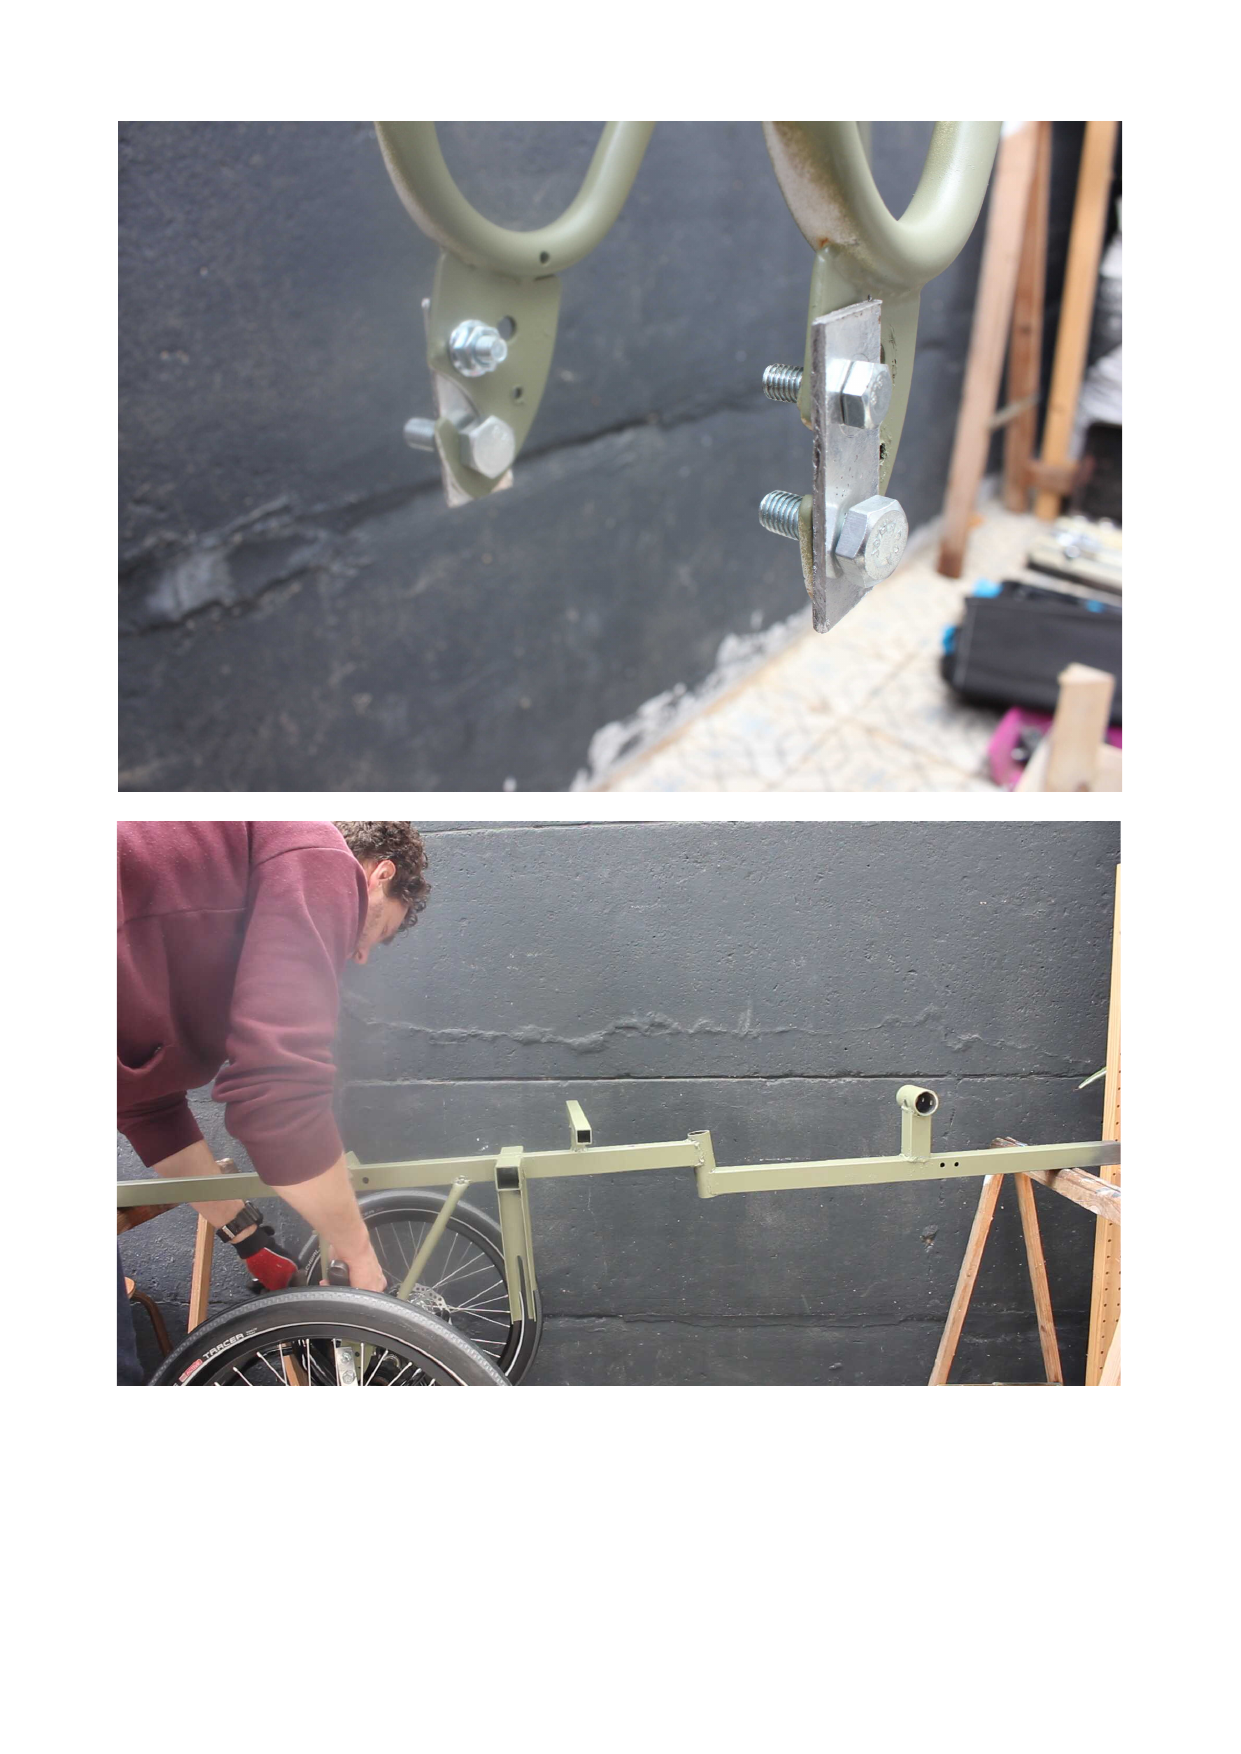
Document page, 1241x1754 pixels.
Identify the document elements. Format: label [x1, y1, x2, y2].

picture [116, 821, 1121, 1386]
picture [118, 121, 1123, 792]
